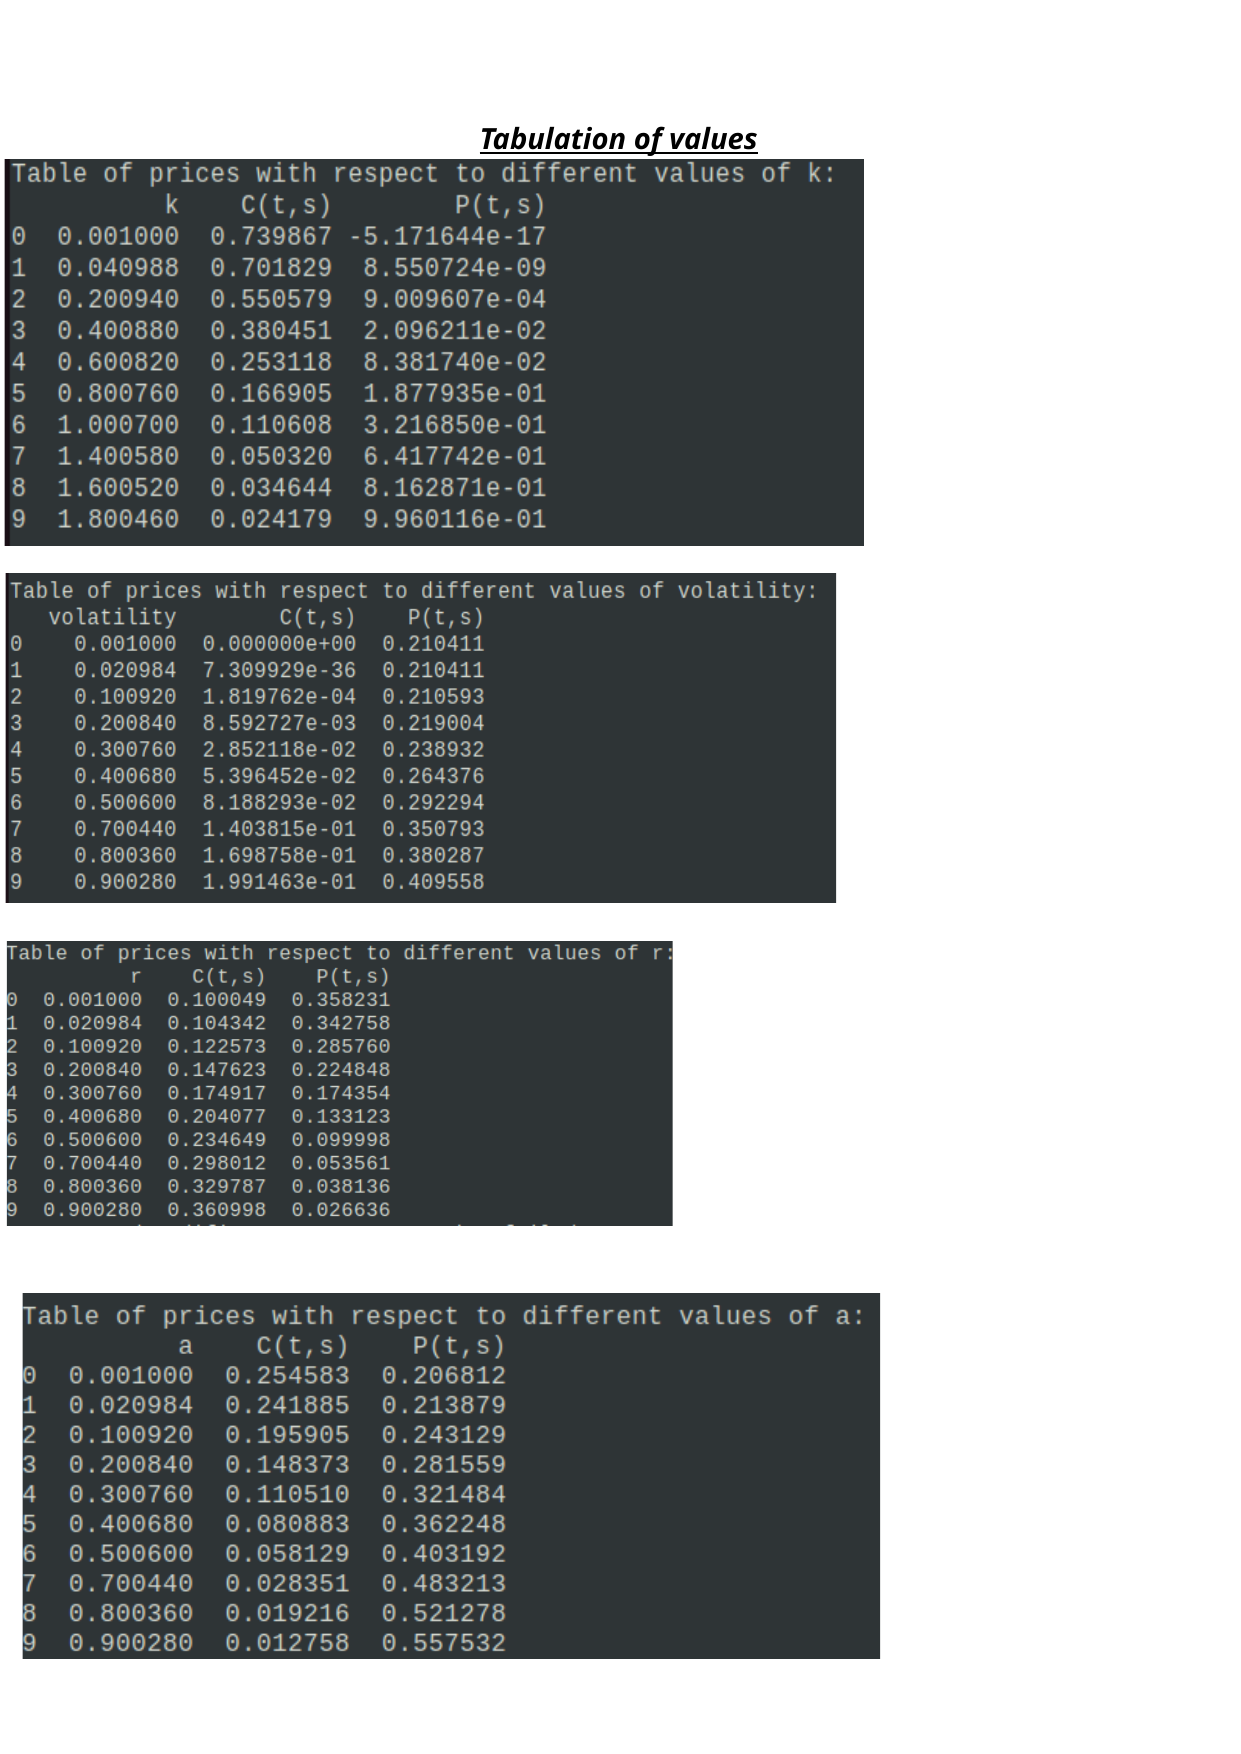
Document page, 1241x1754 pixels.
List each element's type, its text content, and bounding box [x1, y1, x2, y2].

picture [6, 941, 673, 1226]
text Tabulation of values [118, 118, 1122, 158]
picture [22, 1293, 881, 1659]
picture [4, 159, 864, 546]
picture [5, 573, 837, 903]
